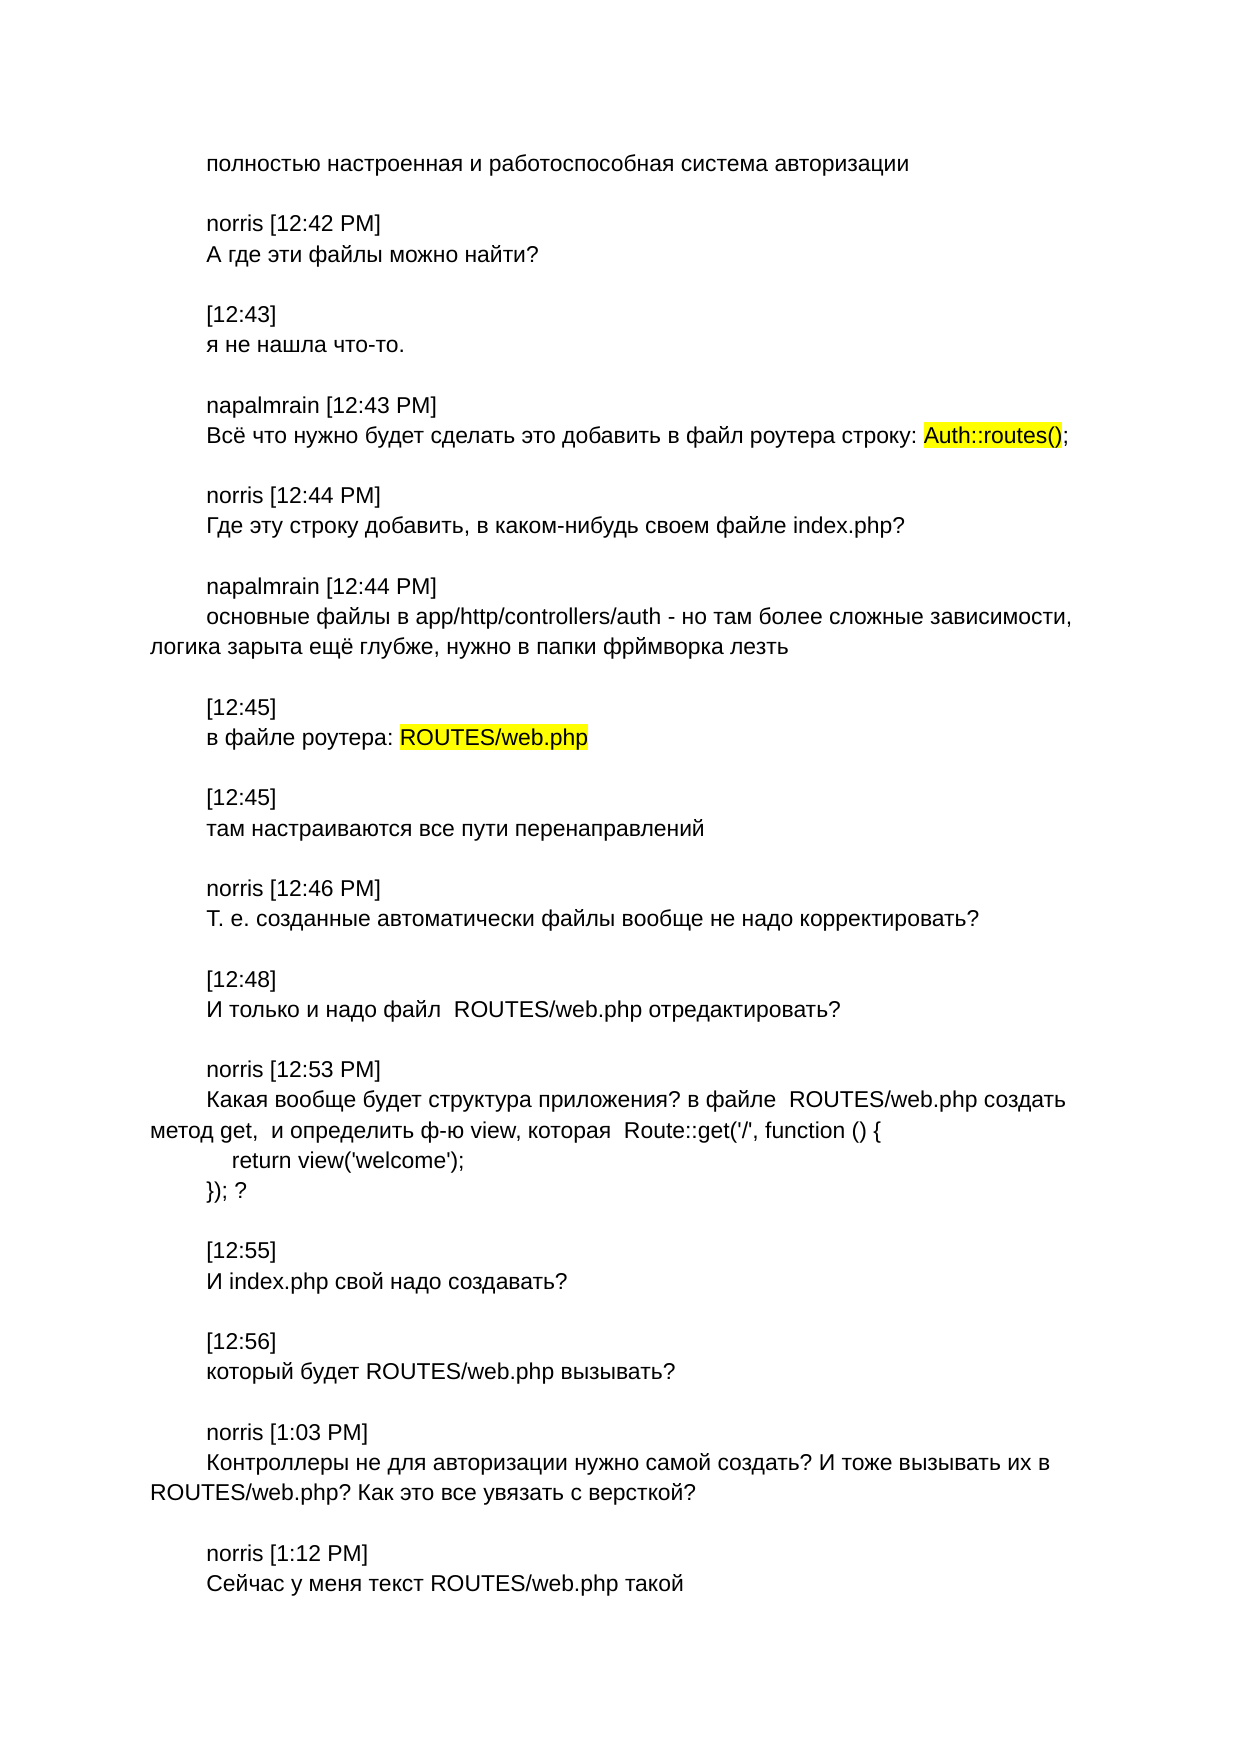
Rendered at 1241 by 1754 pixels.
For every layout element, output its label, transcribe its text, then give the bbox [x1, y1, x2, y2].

text И index.php свой надо создавать? [150, 1268, 1090, 1294]
text norris [12:46 PM] [150, 875, 1090, 901]
text [12:43] [150, 301, 1090, 327]
text norris [1:12 PM] [150, 1539, 1090, 1566]
text А где эти файлы можно найти? [150, 241, 1090, 267]
text norris [1:03 PM] [150, 1419, 1090, 1445]
text Где эту строку добавить, в каком-нибудь своем файле index.php? [150, 512, 1090, 539]
text И только и надо файл ROUTES/web.php отредактировать? [150, 996, 1090, 1022]
text в файле роутера: ROUTES/web.php [150, 724, 1090, 750]
text [12:56] [150, 1328, 1090, 1354]
text [12:45] [150, 784, 1090, 811]
text я не нашла что-то. [150, 331, 1090, 358]
text полностью настроенная и работоспособная система авторизации [150, 150, 1090, 176]
text основные файлы в app/http/controllers/auth - но там более сложные зависимости, логика зарыта ещё глубже, нужно в папки фрймворка лезть [150, 603, 1090, 660]
text [12:48] [150, 966, 1090, 992]
text }); ? [150, 1177, 1090, 1203]
text norris [12:53 PM] [150, 1056, 1090, 1083]
text [12:55] [150, 1237, 1090, 1264]
text там настраиваются все пути перенаправлений [150, 814, 1090, 841]
text napalmrain [12:44 PM] [150, 573, 1090, 599]
text Сейчас у меня текст ROUTES/web.php такой [150, 1570, 1090, 1596]
text return view('welcome'); [150, 1147, 1090, 1173]
text norris [12:42 PM] [150, 210, 1090, 237]
text norris [12:44 PM] [150, 482, 1090, 509]
text Какая вообще будет структура приложения? в файле ROUTES/web.php создать метод get, и определить ф-ю view, которая Route::get('/', function () { [150, 1086, 1090, 1143]
text napalmrain [12:43 PM] [150, 392, 1090, 418]
text Контроллеры не для авторизации нужно самой создать? И тоже вызывать их в ROUTES/web.php? Как это все увязать с версткой? [150, 1449, 1090, 1506]
text [12:45] [150, 694, 1090, 720]
text который будет ROUTES/web.php вызывать? [150, 1358, 1090, 1385]
text Всё что нужно будет сделать это добавить в файл роутера строку: Auth::routes(); [150, 422, 1090, 448]
text Т. е. созданные автоматически файлы вообще не надо корректировать? [150, 905, 1090, 932]
